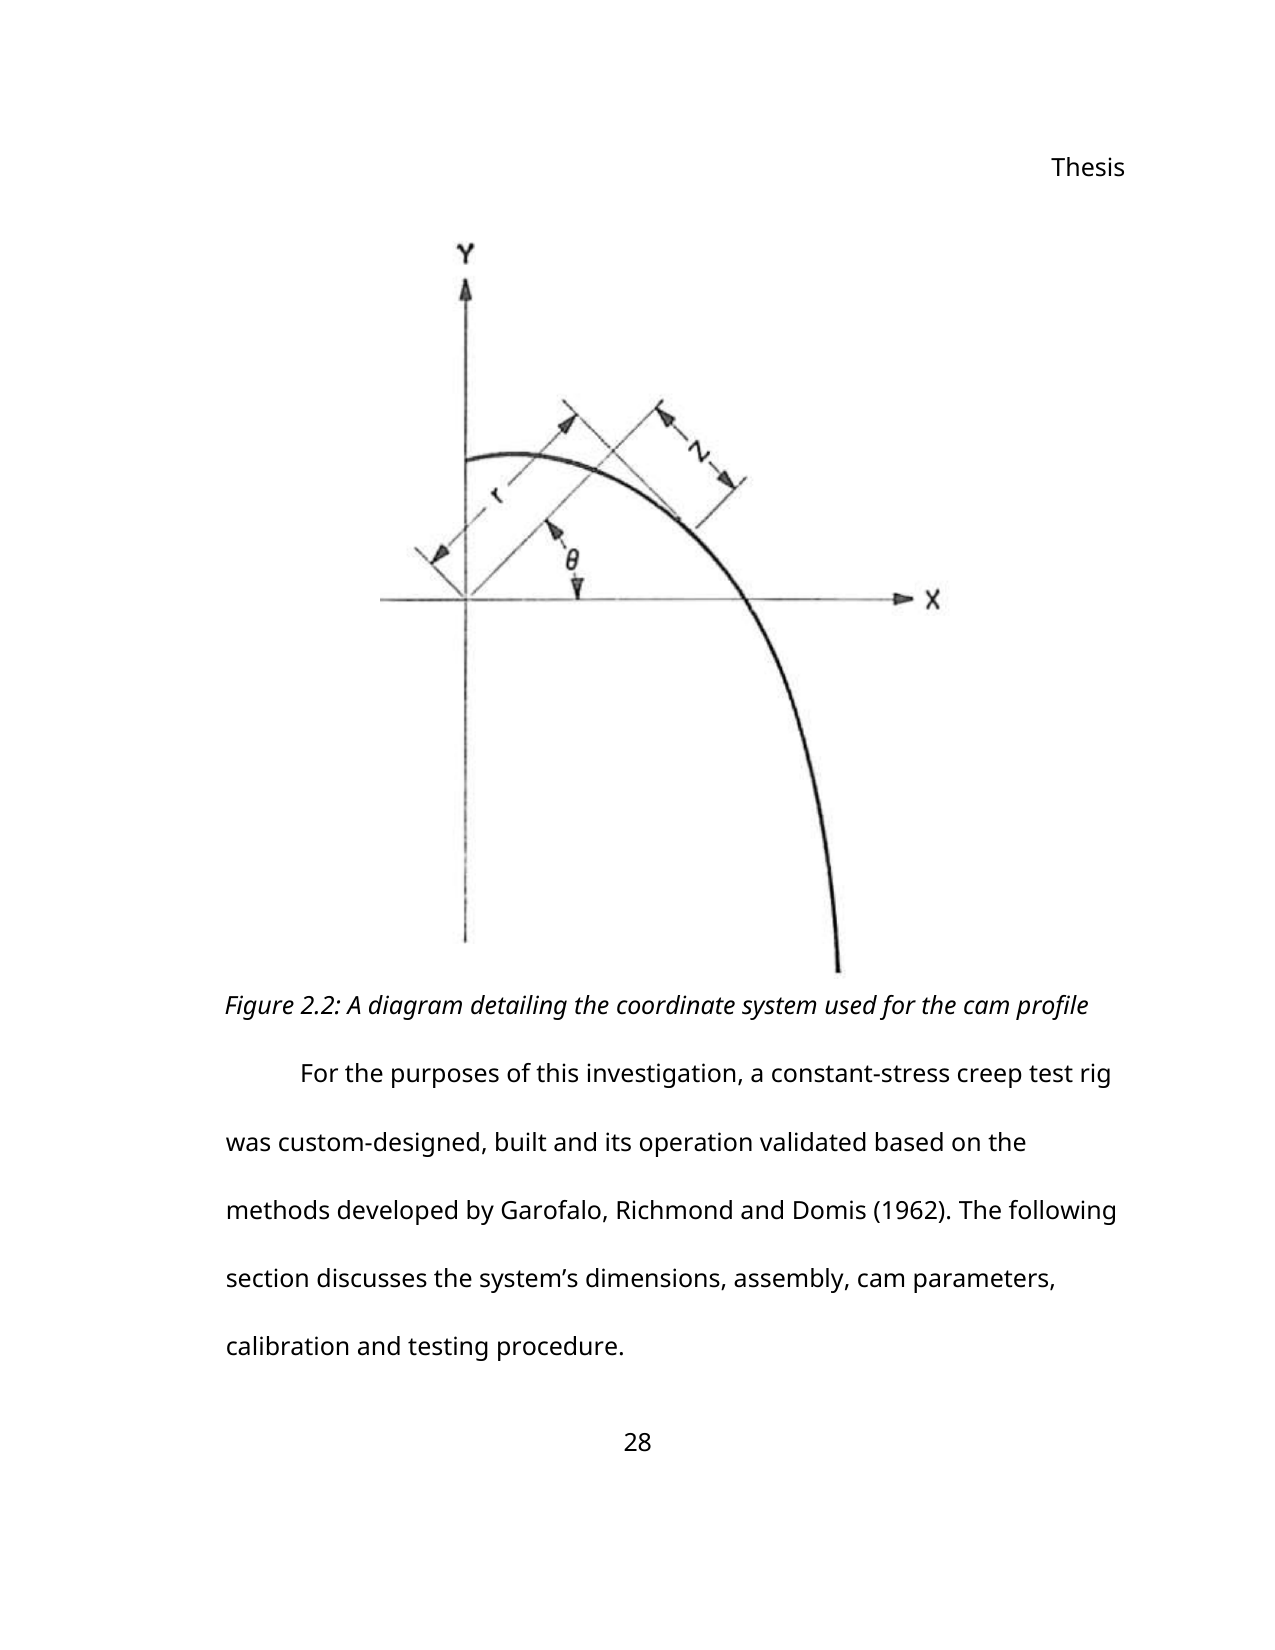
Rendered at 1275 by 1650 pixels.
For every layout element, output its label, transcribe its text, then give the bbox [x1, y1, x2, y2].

text For the purposes of this investigation, a constant-stress creep test rig was custom-designed, built and its operation validated based on the methods developed by Garofalo, Richmond and Domis (1962). The following section discusses the system’s dimensions, assembly, cam parameters, calibration and testing procedure. [224, 1056, 1125, 1363]
text Figure 2.2: A diagram detailing the coordinate system used for the cam profile [224, 988, 1125, 1022]
picture [380, 225, 970, 988]
